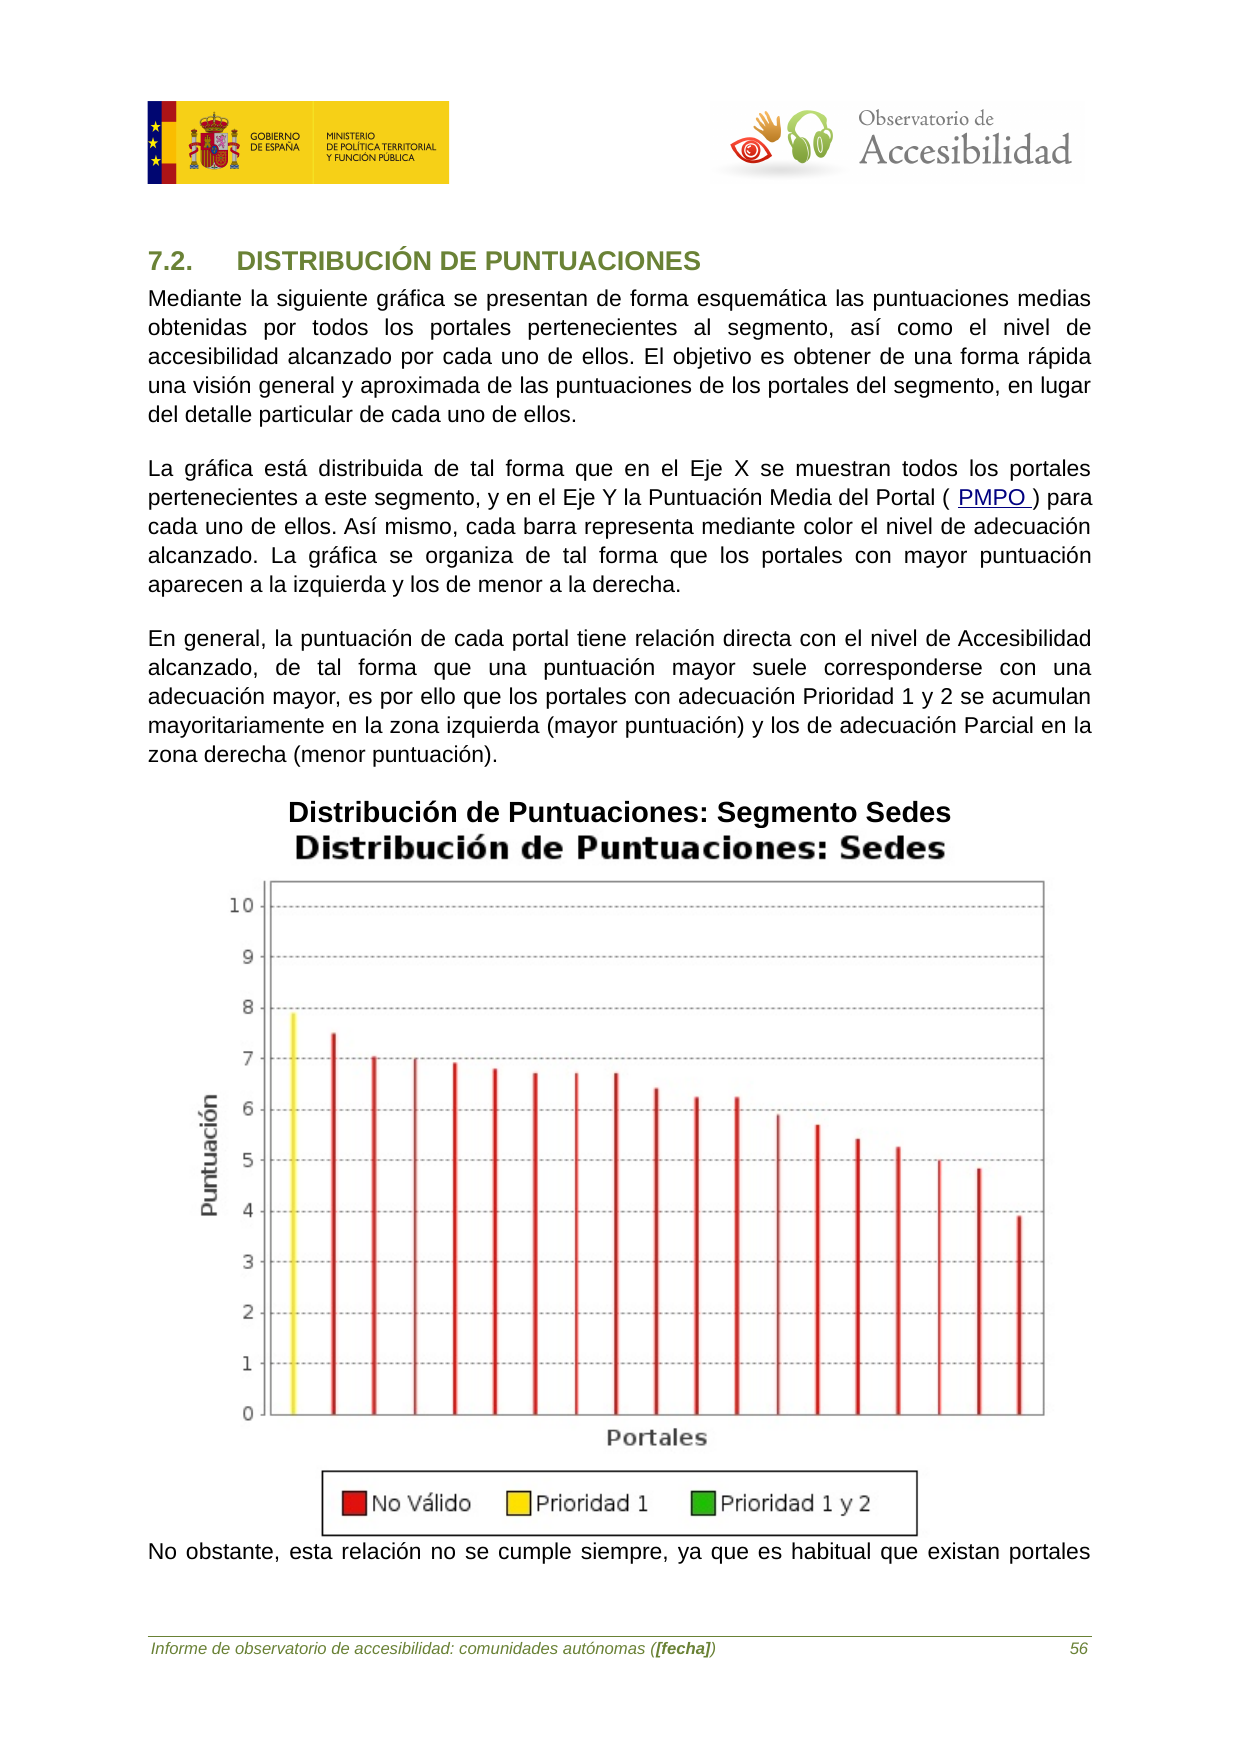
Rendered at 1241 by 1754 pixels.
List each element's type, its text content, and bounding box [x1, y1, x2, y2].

picture [710, 101, 1086, 184]
text La gráfica está distribuida de tal forma que en el Eje X se muestran todos los portales pertenecientes a este segmento, y en el Eje Y la Puntuación Media del Portal ( PMPO ) para cada uno de ellos. Así mismo, cada barra representa mediante color el nivel de adecuación alcanzado. La gráfica se organiza de tal forma que los portales con mayor puntuación aparecen a la izquierda y los de menor a la derecha. [148, 455, 1092, 597]
subtitle Distribución de puntuaciones [148, 245, 1092, 276]
picture [178, 828, 1062, 1538]
text En general, la puntuación de cada portal tiene relación directa con el nivel de Accesibilidad alcanzado, de tal forma que una puntuación mayor suele corresponderse con una adecuación mayor, es por ello que los portales con adecuación Prioridad 1 y 2 se acumulan mayoritariamente en la zona izquierda (mayor puntuación) y los de adecuación Parcial en la zona derecha (menor puntuación). [148, 625, 1092, 767]
text Distribución de Puntuaciones: Segmento Sedes [148, 795, 1092, 828]
picture [147, 101, 450, 184]
text No obstante, esta relación no se cumple siempre, ya que es habitual que existan portales [148, 1538, 1092, 1564]
text Mediante la siguiente gráfica se presentan de forma esquemática las puntuaciones medias obtenidas por todos los portales pertenecientes al segmento, así como el nivel de accesibilidad alcanzado por cada uno de ellos. El objetivo es obtener de una forma rápida una visión general y aproximada de las puntuaciones de los portales del segmento, en lugar del detalle particular de cada uno de ellos. [148, 285, 1092, 427]
